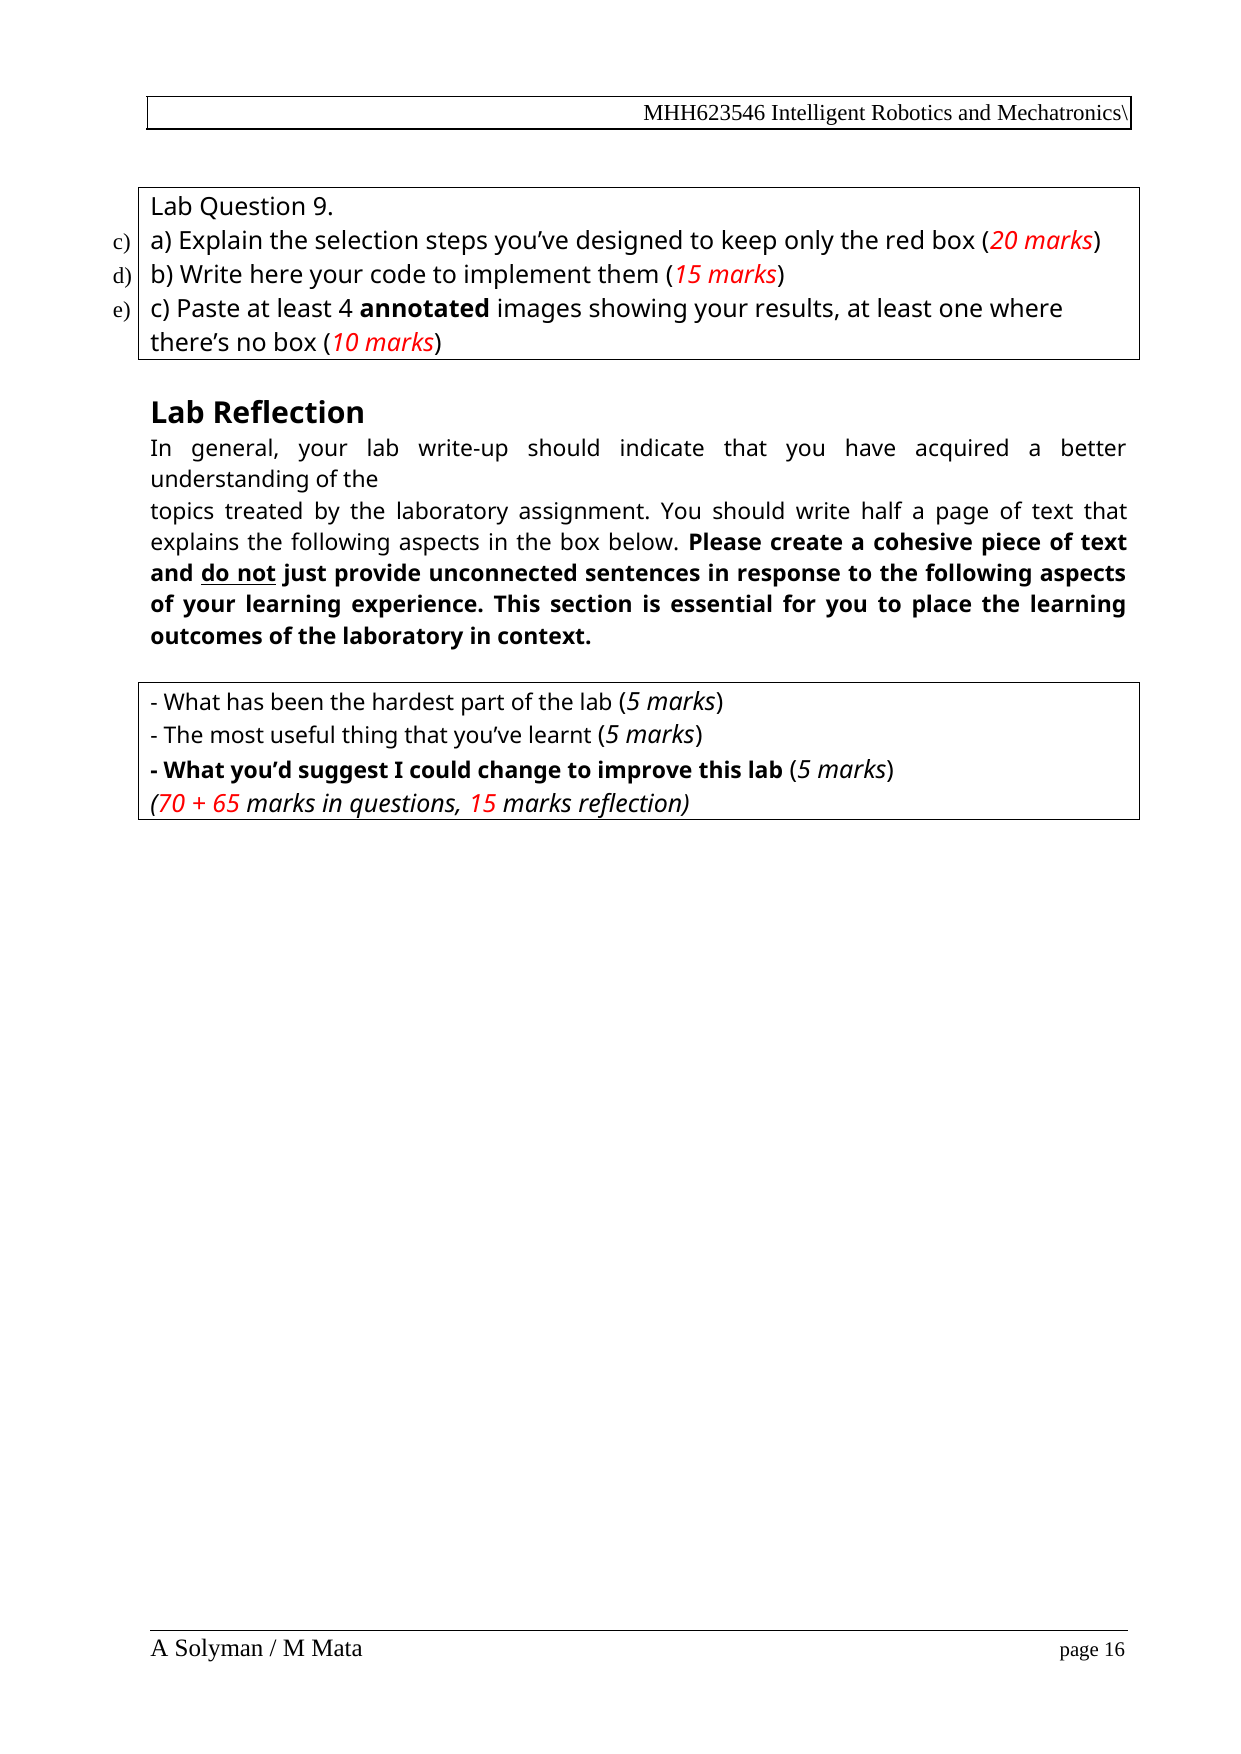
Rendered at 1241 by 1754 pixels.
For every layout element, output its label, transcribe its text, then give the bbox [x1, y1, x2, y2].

text Lab Reflection [150, 391, 1128, 432]
table_header Lab Question 9. a) Explain the selection steps you’ve designed to keep only the red box (20 marks) b) Write here your code to implement them (15 marks) c) Paste at least 4 annotated images showing your results, at least one where there’s no box (10 marks) [139, 188, 1139, 359]
text topics treated by the laboratory assignment. You should write half a page of text that explains the following aspects in the box below. Please create a cohesive piece of text and do not just provide unconnected sentences in response to the following aspects of your learning experience. This section is essential for you to place the learning outcomes of the laboratory in context. [150, 494, 1128, 651]
text In general, your lab write-up should indicate that you have acquired a better understanding of the [150, 432, 1128, 494]
table_header - What has been the hardest part of the lab (5 marks) - The most useful thing that you’ve learnt (5 marks) - What you’d suggest I could change to improve this lab (5 marks) (70 + 65 marks in questions, 15 marks reflection) [139, 683, 1139, 819]
